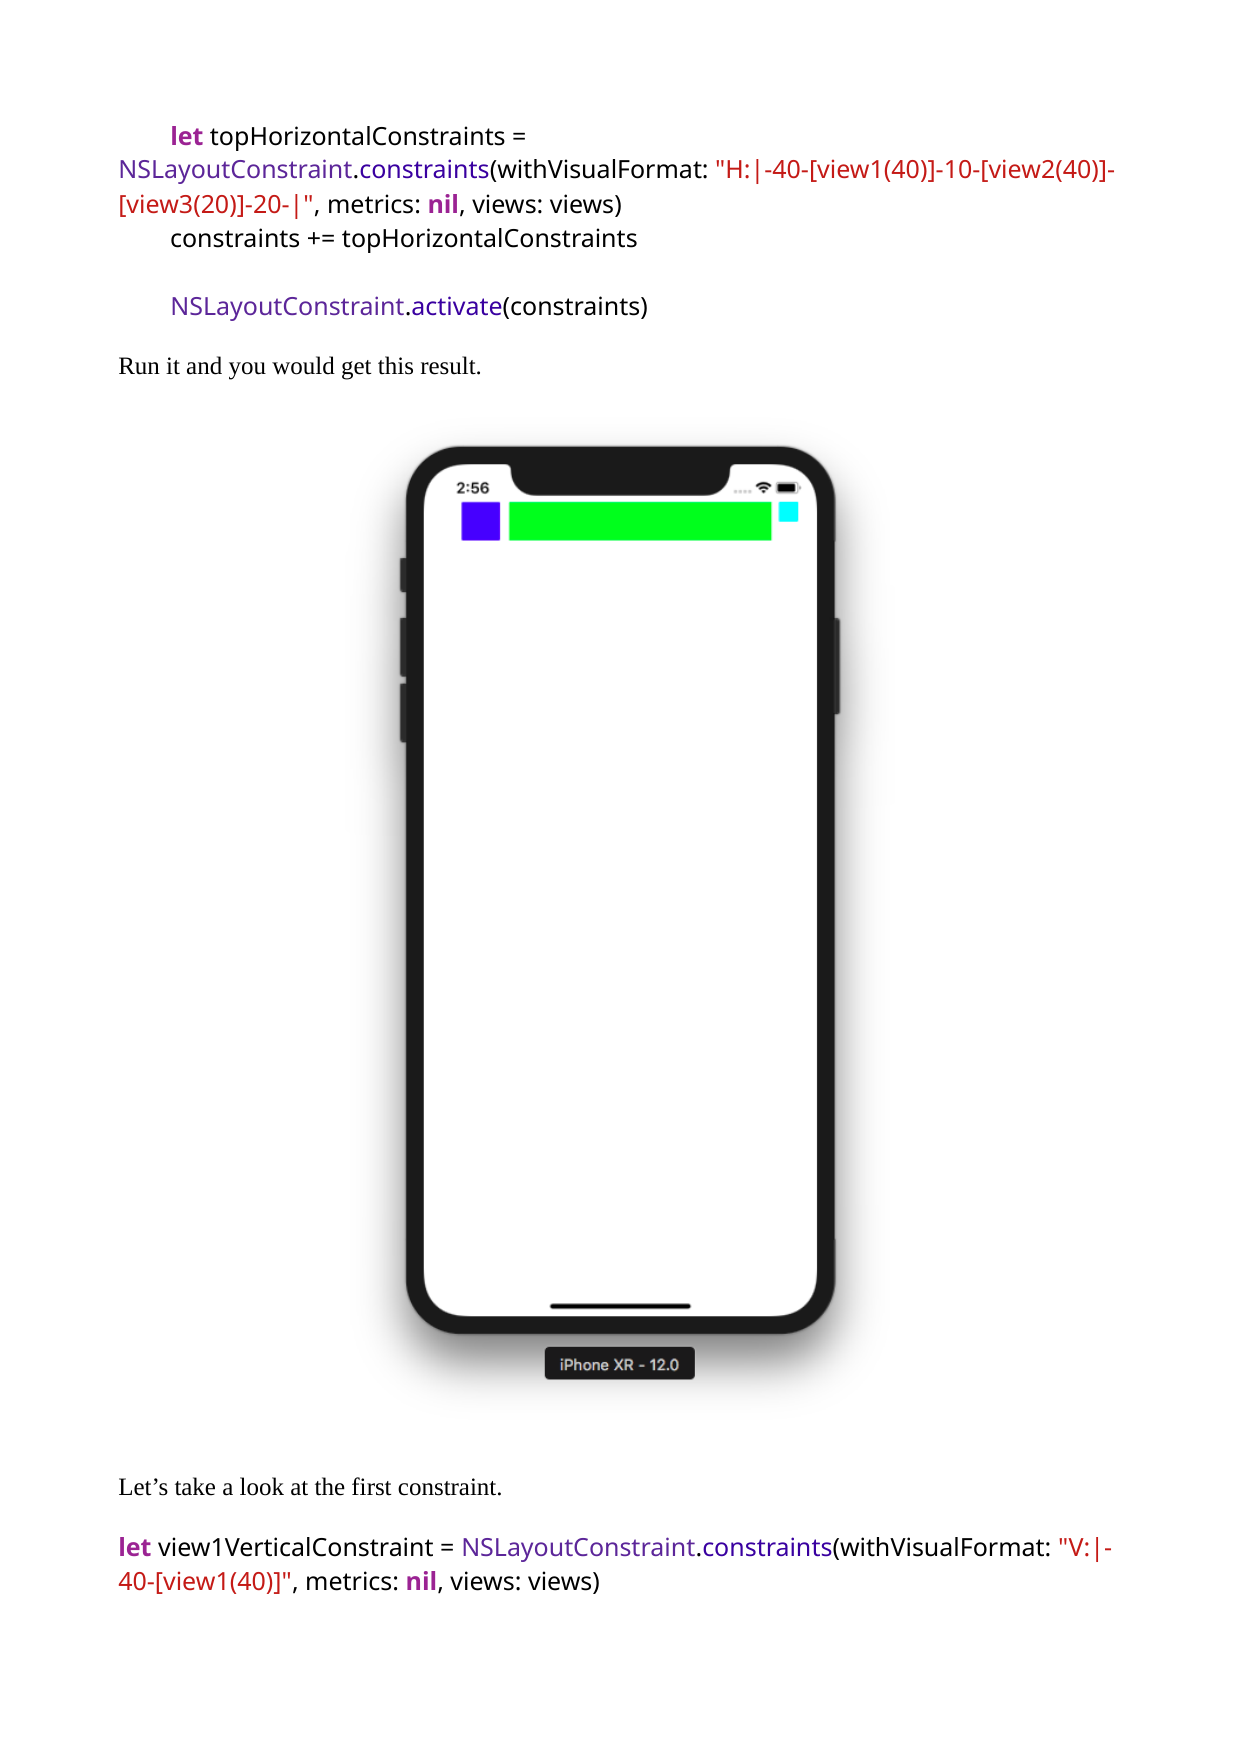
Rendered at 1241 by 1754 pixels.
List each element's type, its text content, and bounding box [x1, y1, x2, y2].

text let view1VerticalConstraint = NSLayoutConstraint.constraints(withVisualFormat: "V:|-40-[view1(40)]", metrics: nil, views: views) [118, 1530, 1122, 1598]
picture [330, 408, 911, 1429]
text NSLayoutConstraint.activate(constraints) [118, 288, 1122, 322]
text Run it and you would get this result. [118, 351, 1122, 380]
text let topHorizontalConstraints = NSLayoutConstraint.constraints(withVisualFormat: "H:|-40-[view1(40)]-10-[view2(40)]-[view3(20)]-20-|", metrics: nil, views: views) [118, 118, 1122, 220]
text constraints += topHorizontalConstraints [118, 220, 1122, 254]
text Let’s take a look at the first constraint. [118, 1472, 1122, 1501]
